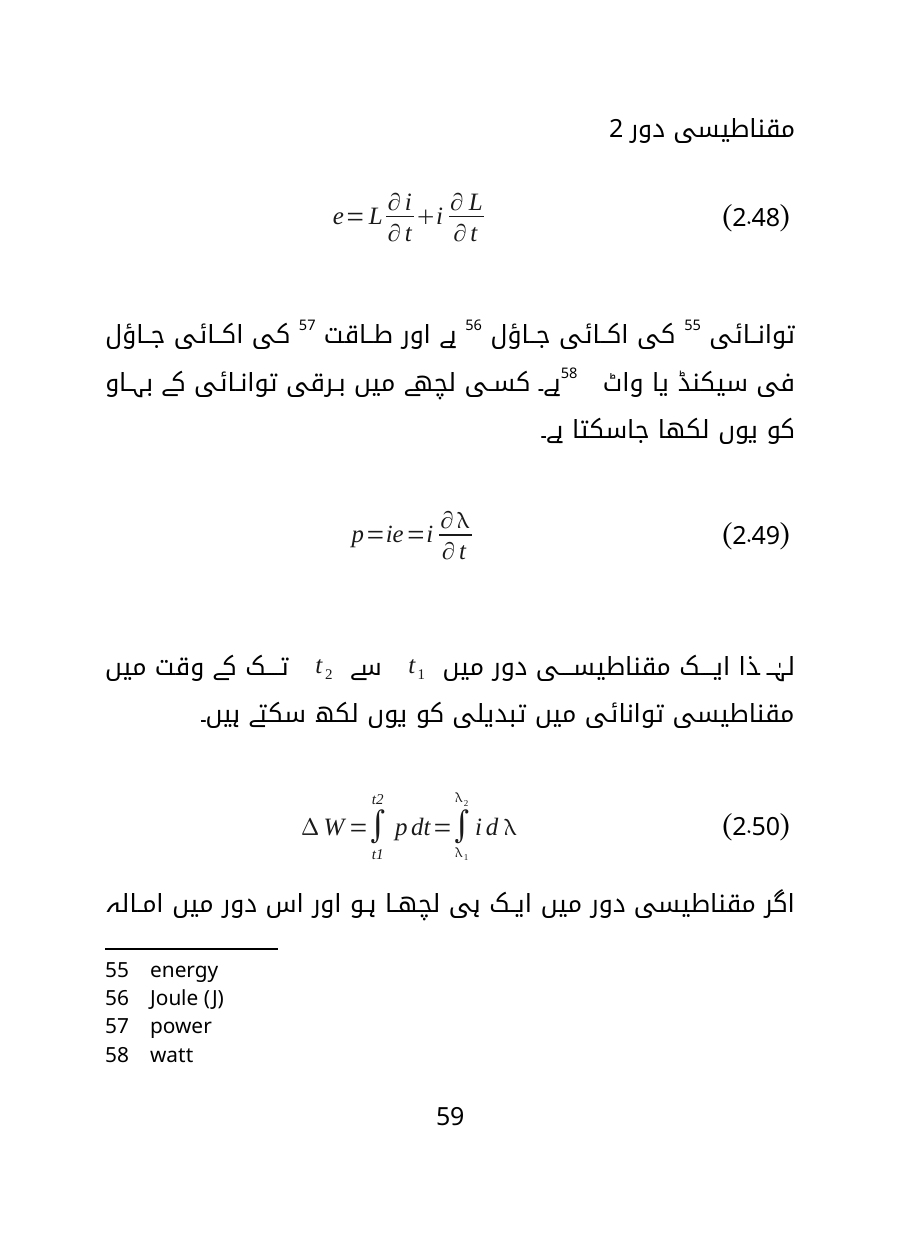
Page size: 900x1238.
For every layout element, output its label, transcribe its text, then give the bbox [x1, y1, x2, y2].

table_header (2.50) [706, 785, 795, 881]
text لہٰذا ایک مقناطیسی دور میں سے تک کے وقت میں مقناطیسی توانائی میں تبدیلی کو یوں لکھ سکتے ہیں۔ [105, 643, 795, 738]
table_header [105, 182, 704, 265]
table_header [105, 501, 707, 583]
table_header [105, 785, 706, 881]
text power [105, 1012, 795, 1040]
text Joule (J) [105, 983, 795, 1012]
text توانائی کی اکائی جاؤل ہے اور طاقت کی اکائی جاؤل فی سیکنڈ یا واٹ ہے۔ کسی لچھے میں برقی توانائی کے بہاو کو یوں لکھا جاسکتا ہے۔ [105, 312, 795, 454]
table_header (2.48) [705, 182, 795, 265]
text watt [105, 1040, 795, 1068]
table_header (2.49) [707, 501, 795, 583]
text اگر مقناطیسی دور میں ایک ہی لچھا ہو اور اس دور میں امالہ مقررہ ہو تب: [105, 881, 795, 928]
text energy [105, 955, 795, 983]
